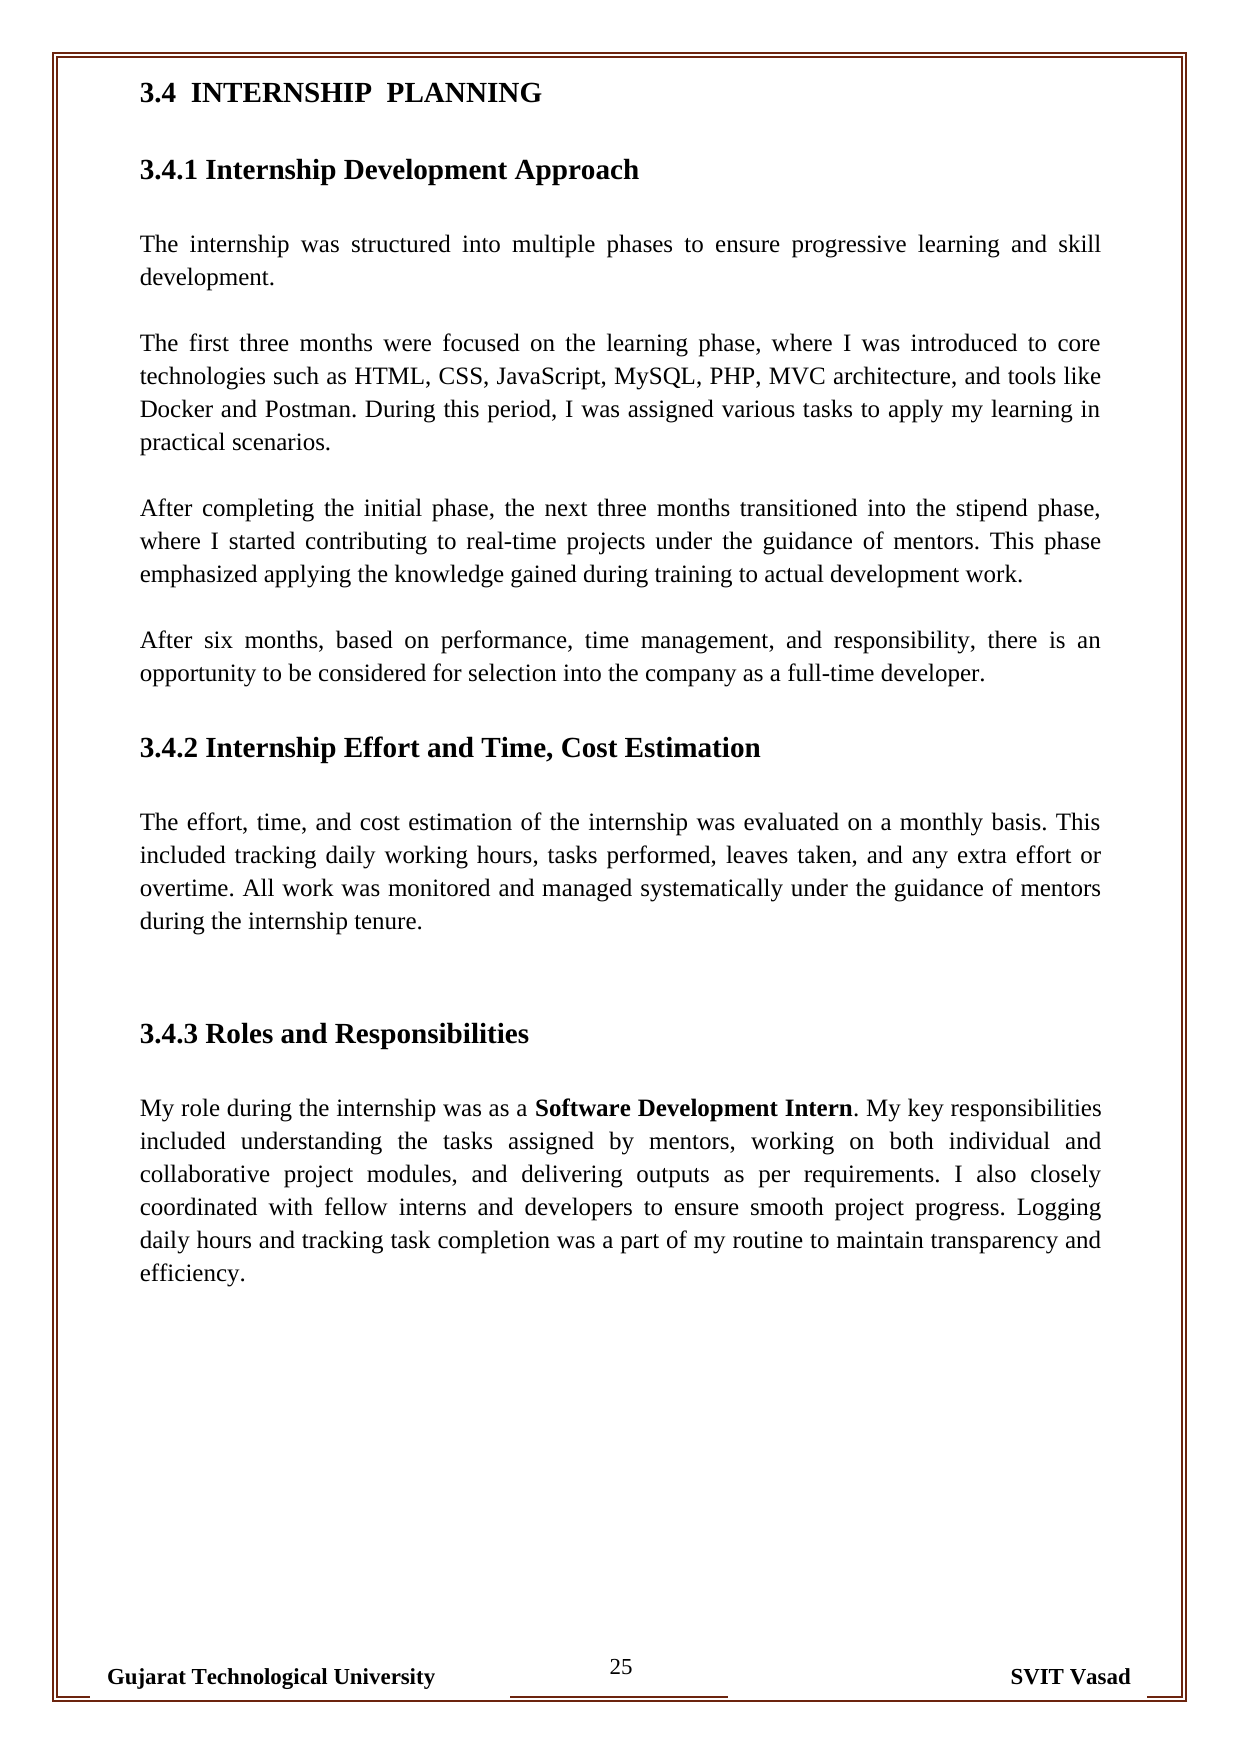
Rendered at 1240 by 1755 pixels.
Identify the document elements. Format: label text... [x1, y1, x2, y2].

text 3.4.2 Internship Effort and Time, Cost Estimation [139, 730, 1102, 763]
text 3.4 INTERNSHIP PLANNING [139, 75, 1102, 108]
text After six months, based on performance, time management, and responsibility, there is an opportunity to be considered for selection into the company as a full-time developer. [139, 625, 1102, 687]
text My role during the internship was as a Software Development Intern. My key responsibilities included understanding the tasks assigned by mentors, working on both individual and collaborative project modules, and delivering outputs as per requirements. I also closely coordinated with fellow interns and developers to ensure smooth project progress. Logging daily hours and tracking task completion was a part of my routine to maintain transparency and efficiency. [139, 1093, 1102, 1287]
text After completing the initial phase, the next three months transitioned into the stipend phase, where I started contributing to real-time projects under the guidance of mentors. This phase emphasized applying the knowledge gained during training to actual development work. [139, 493, 1102, 588]
text The effort, time, and cost estimation of the internship was evaluated on a monthly basis. This included tracking daily working hours, tasks performed, leaves taken, and any extra effort or overtime. All work was monitored and managed systematically under the guidance of mentors during the internship tenure. [139, 807, 1102, 935]
text 3.4.1 Internship Development Approach [139, 152, 1102, 186]
text The first three months were focused on the learning phase, where I was introduced to core technologies such as HTML, CSS, JavaScript, MySQL, PHP, MVC architecture, and tools like Docker and Postman. During this period, I was assigned various tasks to apply my learning in practical scenarios. [139, 328, 1102, 456]
text 3.4.3 Roles and Responsibilities [139, 1016, 1102, 1050]
text The internship was structured into multiple phases to ensure progressive learning and skill development. [139, 229, 1102, 291]
